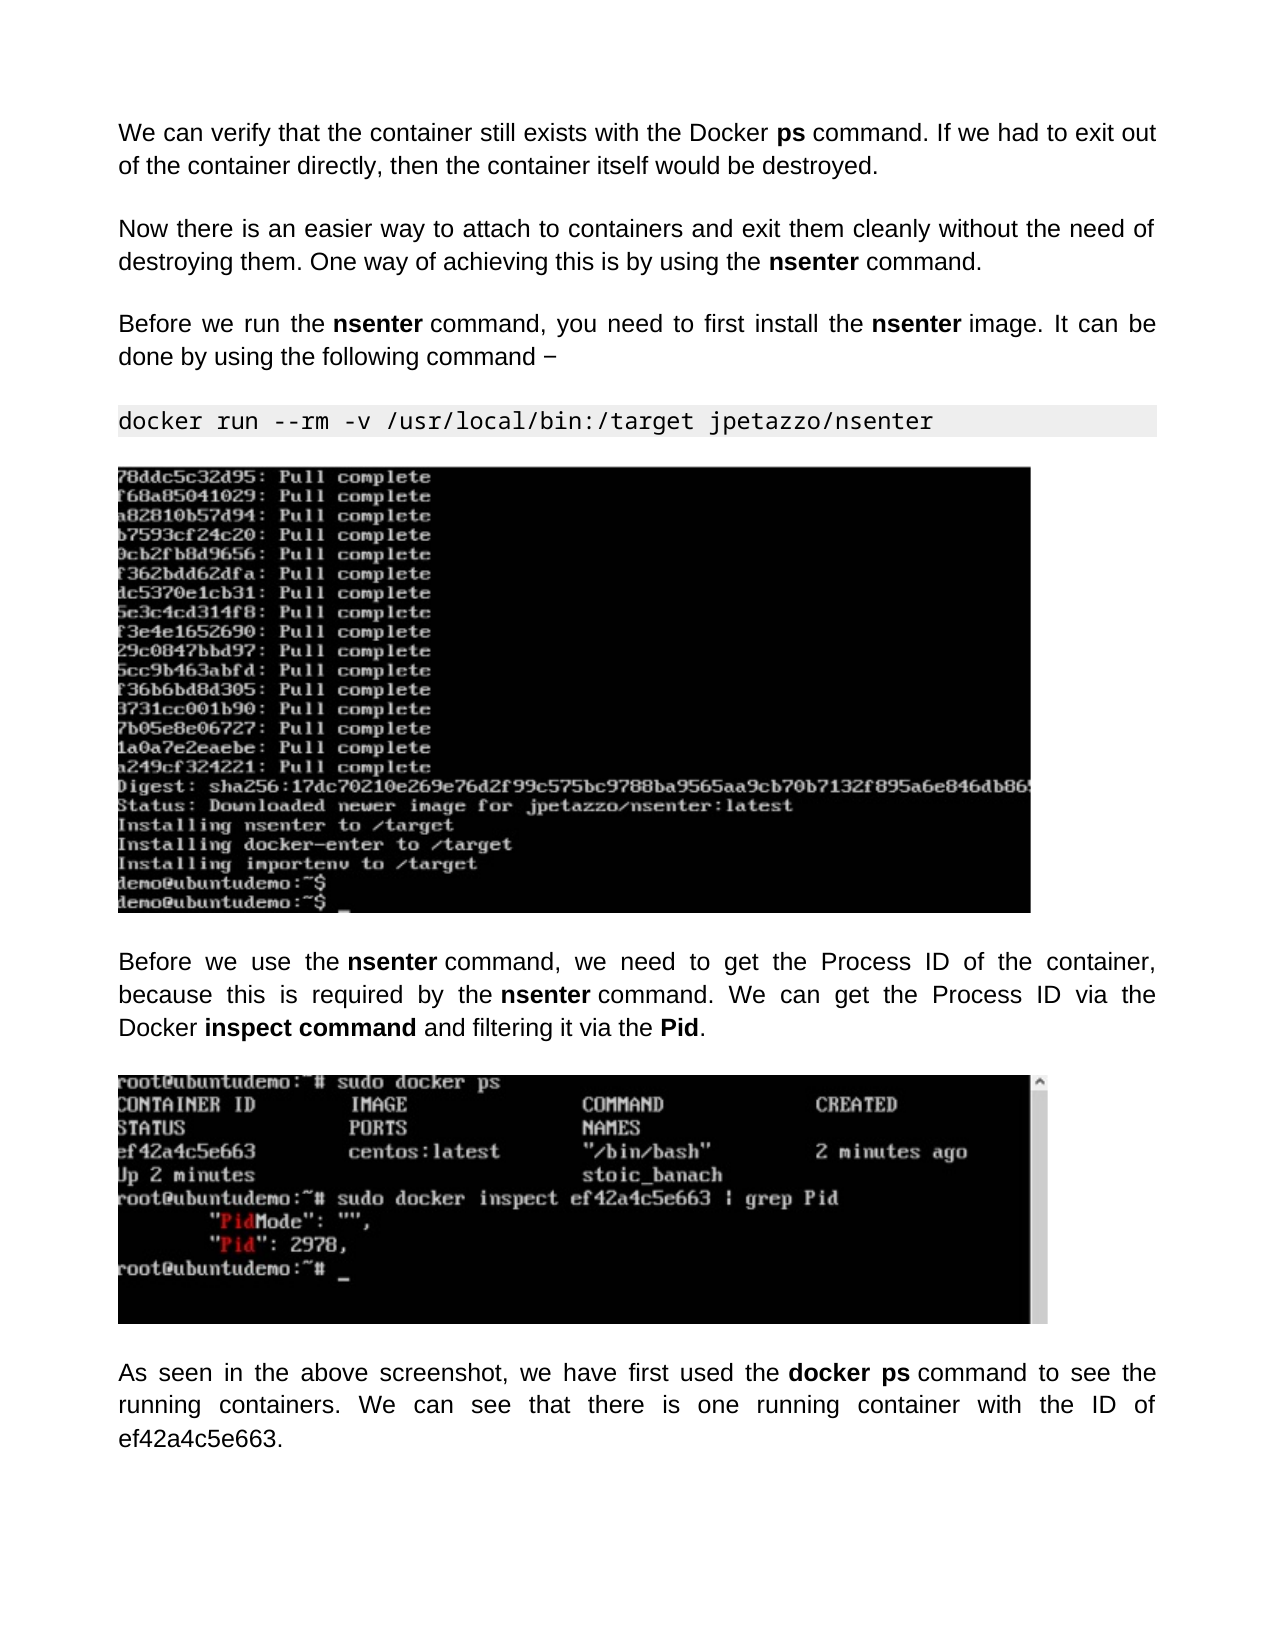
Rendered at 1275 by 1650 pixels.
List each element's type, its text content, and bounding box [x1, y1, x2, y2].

text Now there is an easier way to attach to containers and exit them cleanly without the need of destroying them. One way of achieving this is by using the nsenter command. [118, 214, 1157, 275]
picture [118, 1075, 1048, 1324]
picture [118, 466, 1031, 913]
text As seen in the above screenshot, we have first used the docker ps command to see the running containers. We can see that there is one running container with the ID of ef42a4c5e663. [118, 1357, 1157, 1452]
text docker run --rm -v /usr/local/bin:/target jpetazzo/nsenter [118, 405, 1157, 437]
text Before we use the nsenter command, we need to get the Process ID of the container, because this is required by the nsenter command. We can get the Process ID via the Docker inspect command and filtering it via the Pid. [118, 947, 1157, 1042]
text We can verify that the container still exists with the Docker ps command. If we had to exit out of the container directly, then the container itself would be destroyed. [118, 118, 1157, 180]
text Before we run the nsenter command, you need to first install the nsenter image. It can be done by using the following command − [118, 309, 1157, 371]
